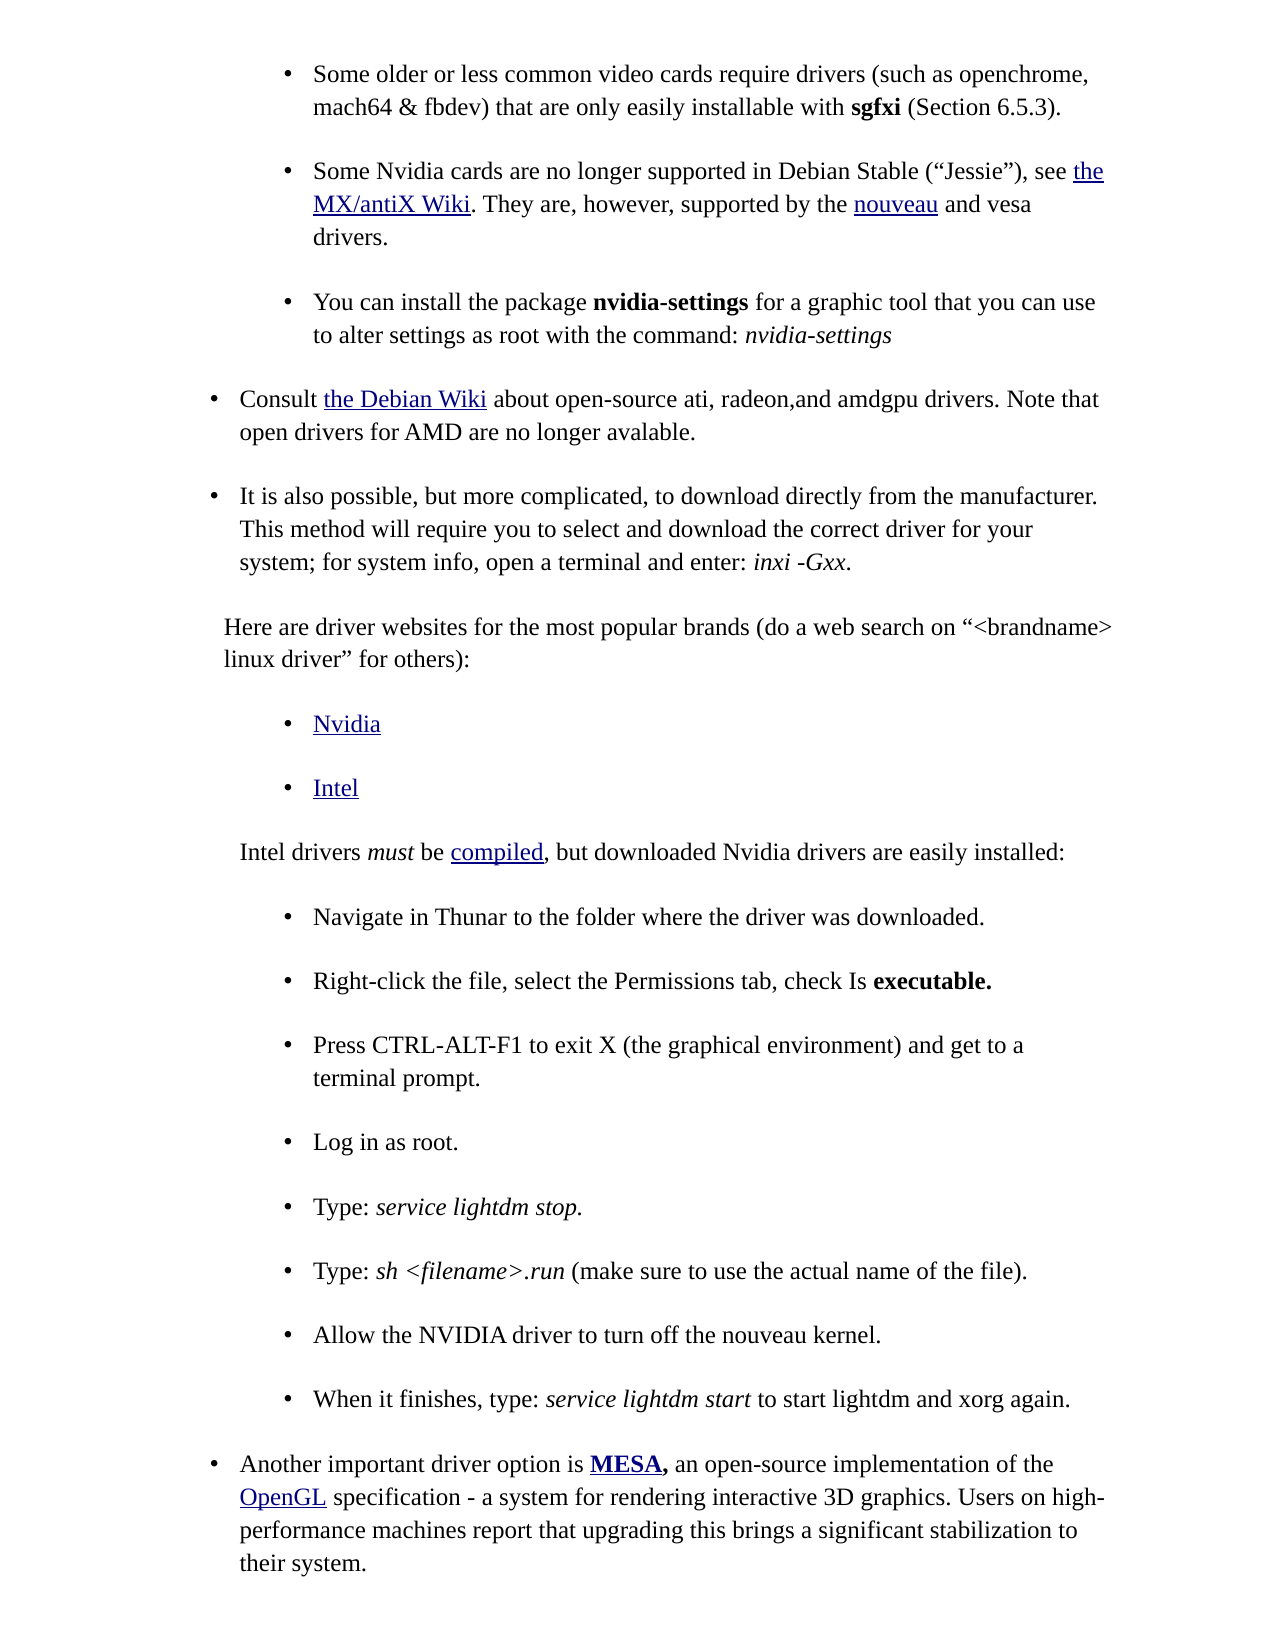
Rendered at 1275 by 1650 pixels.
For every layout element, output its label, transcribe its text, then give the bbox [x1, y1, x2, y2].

list Log in as root. [283, 1127, 1109, 1156]
list Press CTRL-ALT-F1 to exit X (the graphical environment) and get to a terminal prompt. [283, 1030, 1109, 1092]
list Allow the NVIDIA driver to turn off the nouveau kernel. [283, 1320, 1109, 1349]
list Right-click the file, select the Permissions tab, check Is executable. [283, 966, 1109, 995]
list Consult the Debian Wiki about open-source ati, radeon,and amdgpu drivers. Note that open drivers for AMD are no longer avalable. [210, 384, 1109, 446]
list Another important driver option is MESA, an open-source implementation of the OpenGL specification - a system for rendering interactive 3D graphics. Users on high-performance machines report that upgrading this brings a significant stabilization to their system. [210, 1449, 1109, 1577]
list You can install the package nvidia-settings for a graphic tool that you can use to alter settings as root with the command: nvidia-settings [283, 287, 1109, 348]
list Here are driver websites for the most popular brands (do a web search on “<brandname> linux driver” for others): [194, 612, 1125, 673]
list Type: service lightdm stop. [283, 1192, 1109, 1221]
list Navigate in Thunar to the folder where the driver was downloaded. [283, 902, 1109, 930]
list Intel [283, 773, 1109, 802]
list Nvidia [283, 709, 1109, 738]
list It is also possible, but more complicated, to download directly from the manufacturer. This method will require you to select and download the correct driver for your system; for system info, open a terminal and enter: inxi -Gxx. [210, 481, 1109, 576]
list Some Nvidia cards are no longer supported in Debian Stable (“Jessie”), see the MX/antiX Wiki. They are, however, supported by the nouveau and vesa drivers. [283, 156, 1109, 251]
list Type: sh <filename>.run (make sure to use the actual name of the file). [283, 1256, 1109, 1285]
list When it finishes, type: service lightdm start to start lightdm and xorg again. [283, 1384, 1109, 1413]
list Intel drivers must be compiled, but downloaded Nvidia drivers are easily installed: [210, 837, 1109, 866]
list Some older or less common video cards require drivers (such as openchrome, mach64 & fbdev) that are only easily installable with sgfxi (Section 6.5.3). [283, 59, 1109, 121]
